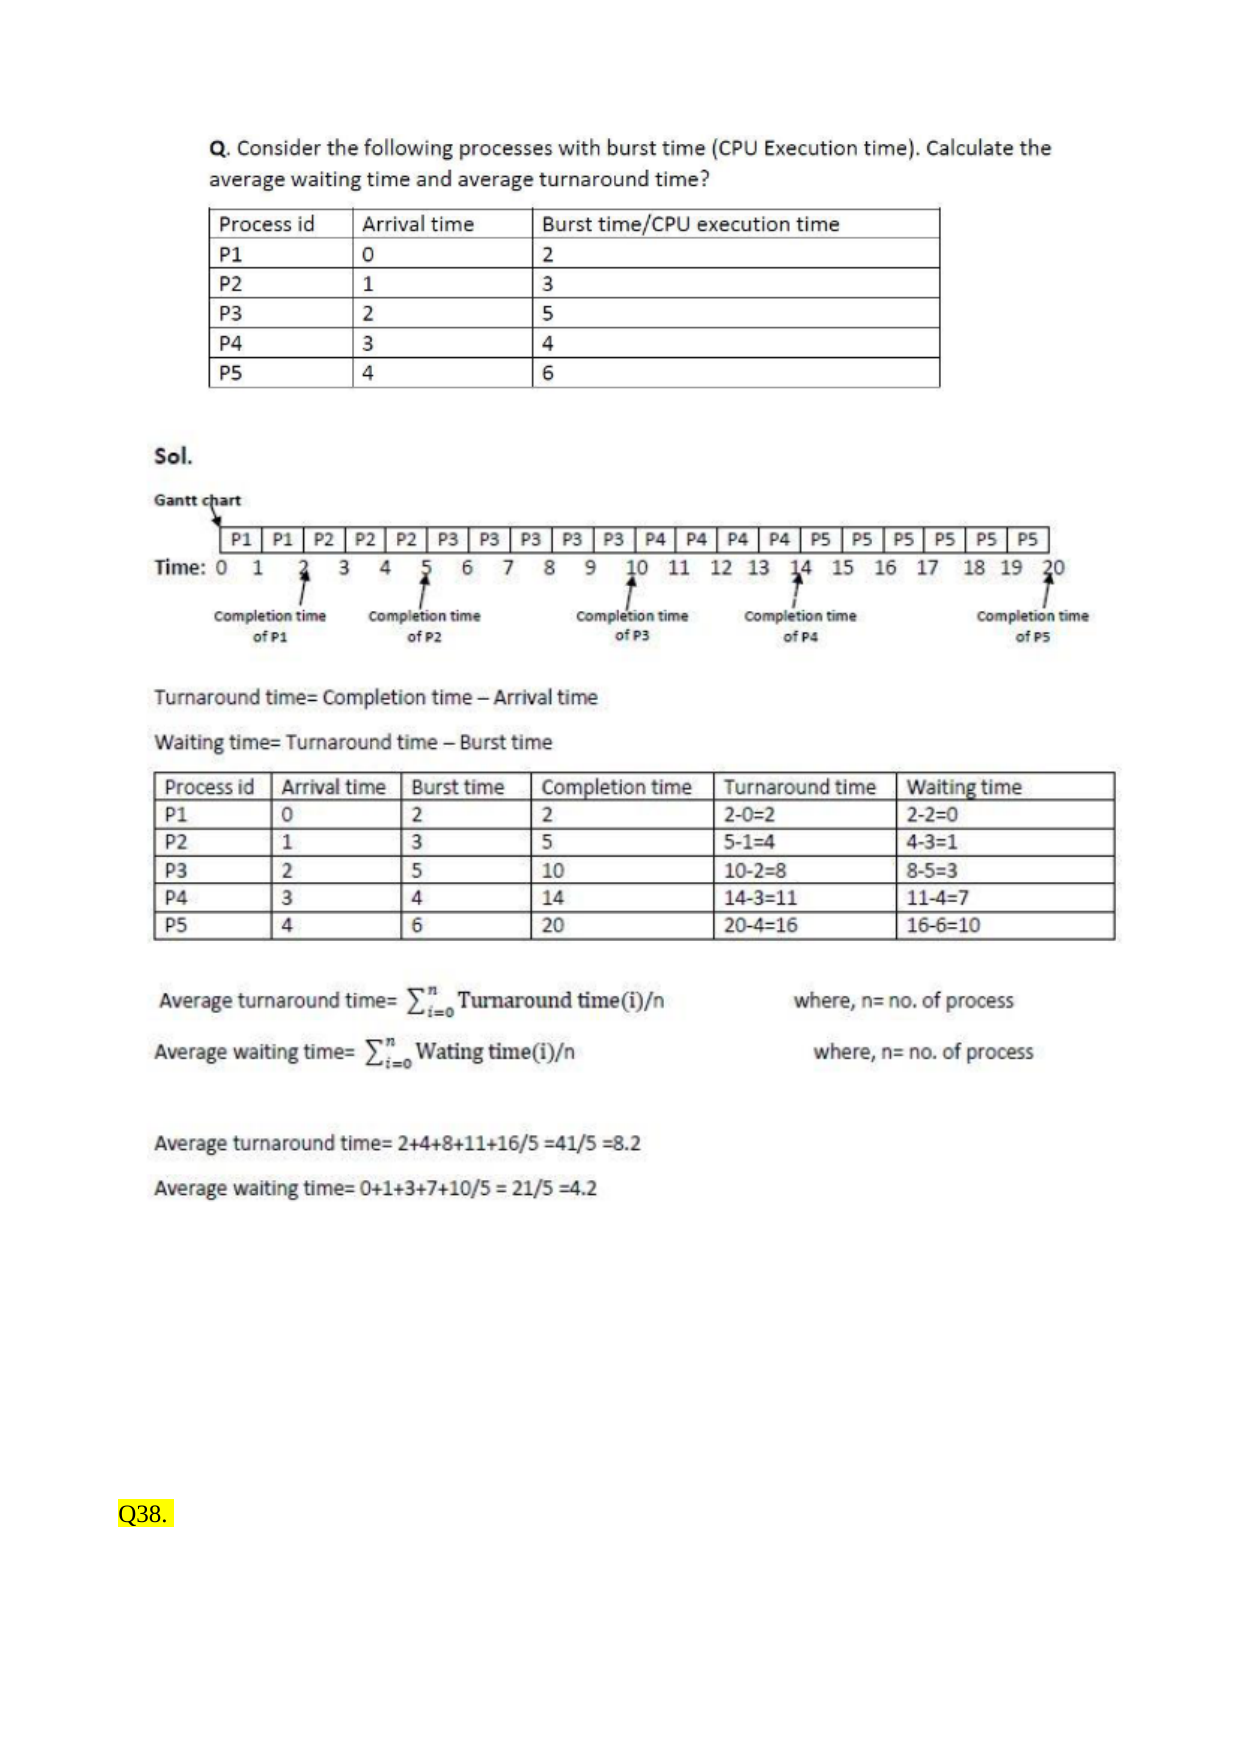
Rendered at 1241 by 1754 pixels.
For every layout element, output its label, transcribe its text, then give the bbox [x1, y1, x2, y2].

text Q38. [118, 1499, 1122, 1527]
picture [113, 134, 1137, 1212]
